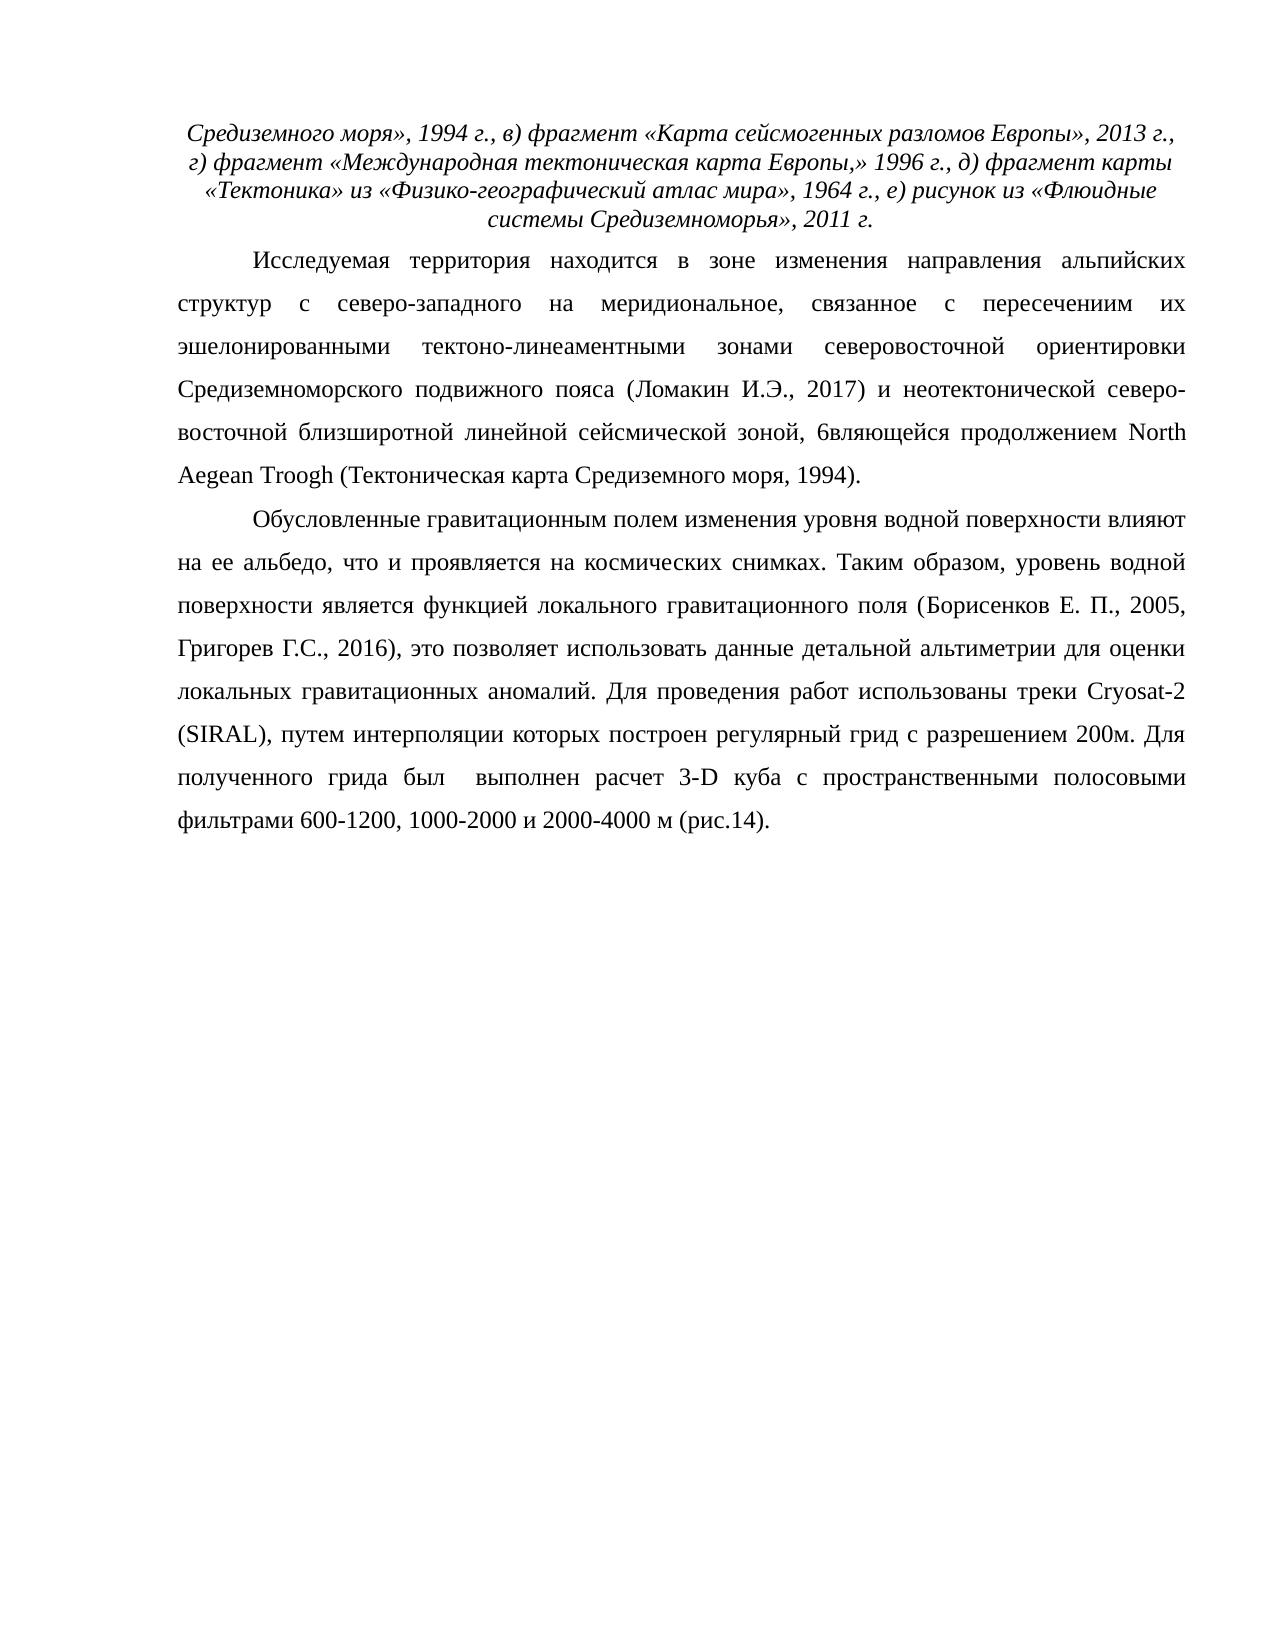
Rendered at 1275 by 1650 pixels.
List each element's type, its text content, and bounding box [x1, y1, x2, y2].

text Обусловленные гравитационным полем изменения уровня водной поверхности влияют на ее альбедо, что и проявляется на космических снимках. Таким образом, уровень водной поверхности является функцией локального гравитационного поля (Борисенков Е. П., 2005, Григорев Г.С., 2016), это позволяет использовать данные детальной альтиметрии для оценки локальных гравитационных аномалий. Для проведения работ использованы треки Cryosat-2 (SIRAL), путем интерполяции которых построен регулярный грид с разрешением 200м. Для полученного грида был выполнен расчет 3-D куба с пространственными полосовыми фильтрами 600-1200, 1000-2000 и 2000-4000 м (рис.14). [177, 504, 1186, 834]
text Исследуемая территория находится в зоне изменения направления альпийских структур с северо-западного на меридиональное, связанное с пересечениим их эшелонированными тектоно-линеаментными зонами северовосточной ориентировки Средиземноморского подвижного пояса (Ломакин И.Э., 2017) и неотектонической северо-восточной близширотной линейной сейсмической зоной, 6вляющейся продолжением North Aegean Troogh (Тектоническая карта Средиземного моря, 1994). [177, 245, 1186, 489]
text Средиземного моря», 1994 г., в) фрагмент «Карта сейсмогенных разломов Европы», 2013 г., г) фрагмент «Международная тектоническая карта Европы,» 1996 г., д) фрагмент карты «Тектоника» из «Физико-географический атлас мира», 1964 г., е) рисунок из «Флюидные системы Средиземноморья», 2011 г. [177, 118, 1186, 233]
